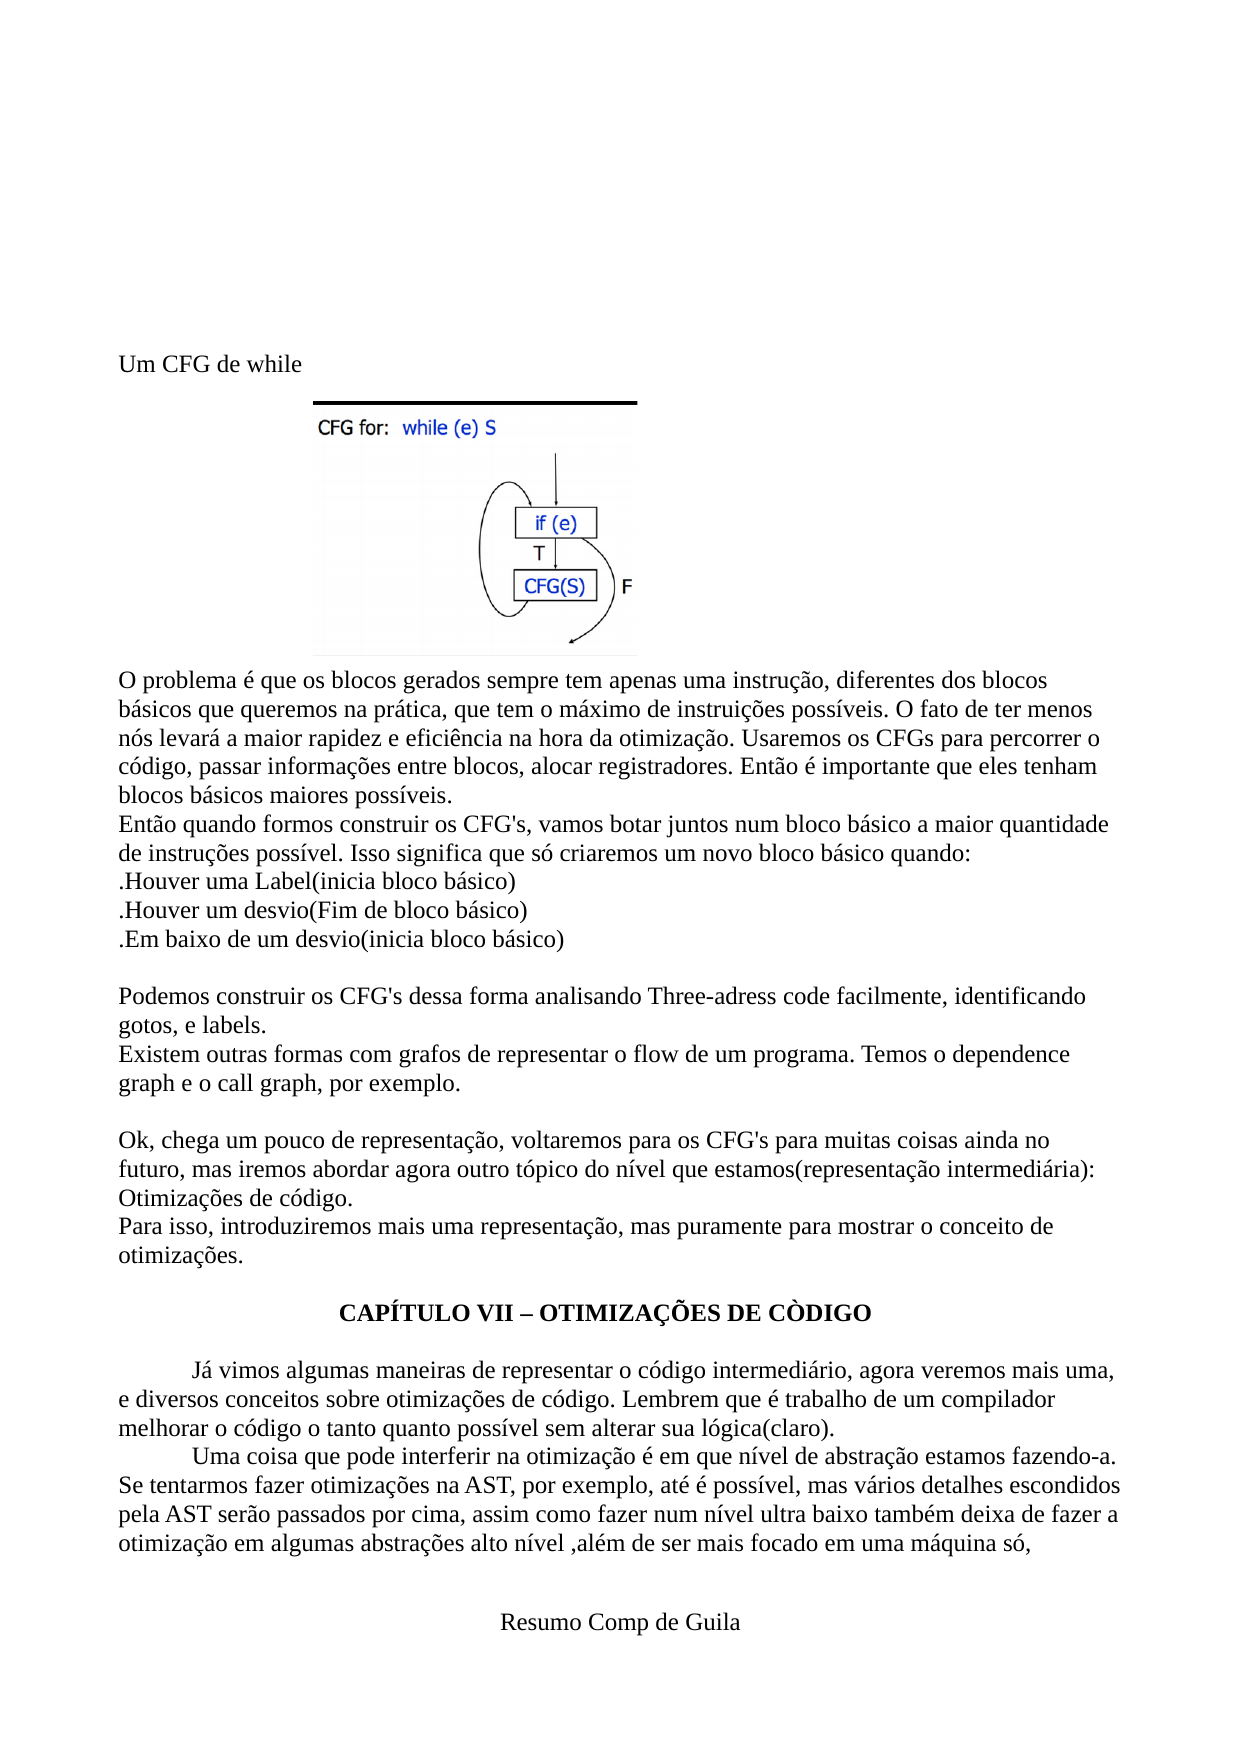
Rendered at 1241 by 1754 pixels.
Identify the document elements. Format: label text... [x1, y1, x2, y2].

text O problema é que os blocos gerados sempre tem apenas uma instrução, diferentes dos blocos básicos que queremos na prática, que tem o máximo de instruições possíveis. O fato de ter menos nós levará a maior rapidez e eficiência na hora da otimização. Usaremos os CFGs para percorrer o código, passar informações entre blocos, alocar registradores. Então é importante que eles tenham blocos básicos maiores possíveis. [118, 665, 1122, 809]
text Para isso, introduziremos mais uma representação, mas puramente para mostrar o conceito de otimizações. [118, 1211, 1122, 1269]
text CAPÍTULO VII – OTIMIZAÇÕES DE CÒDIGO [118, 1298, 1122, 1326]
text Podemos construir os CFG's dessa forma analisando Three-adress code facilmente, identificando gotos, e labels. [118, 981, 1122, 1039]
text .Em baixo de um desvio(inicia bloco básico) [118, 924, 1122, 953]
picture [313, 401, 638, 656]
text Ok, chega um pouco de representação, voltaremos para os CFG's para muitas coisas ainda no futuro, mas iremos abordar agora outro tópico do nível que estamos(representação intermediária): Otimizações de código. [118, 1125, 1122, 1211]
text Existem outras formas com grafos de representar o flow de um programa. Temos o dependence graph e o call graph, por exemplo. [118, 1039, 1122, 1096]
text Uma coisa que pode interferir na otimização é em que nível de abstração estamos fazendo-a. Se tentarmos fazer otimizações na AST, por exemplo, até é possível, mas vários detalhes escondidos pela AST serão passados por cima, assim como fazer num nível ultra baixo também deixa de fazer a otimização em algumas abstrações alto nível ,além de ser mais focado em uma máquina só, [118, 1441, 1122, 1556]
text .Houver um desvio(Fim de bloco básico) [118, 895, 1122, 924]
text Um CFG de while [118, 349, 1122, 378]
text Então quando formos construir os CFG's, vamos botar juntos num bloco básico a maior quantidade de instruções possível. Isso significa que só criaremos um novo bloco básico quando: .Houver uma Label(inicia bloco básico) [118, 809, 1122, 895]
text Já vimos algumas maneiras de representar o código intermediário, agora veremos mais uma, e diversos conceitos sobre otimizações de código. Lembrem que é trabalho de um compilador melhorar o código o tanto quanto possível sem alterar sua lógica(claro). [118, 1355, 1122, 1441]
